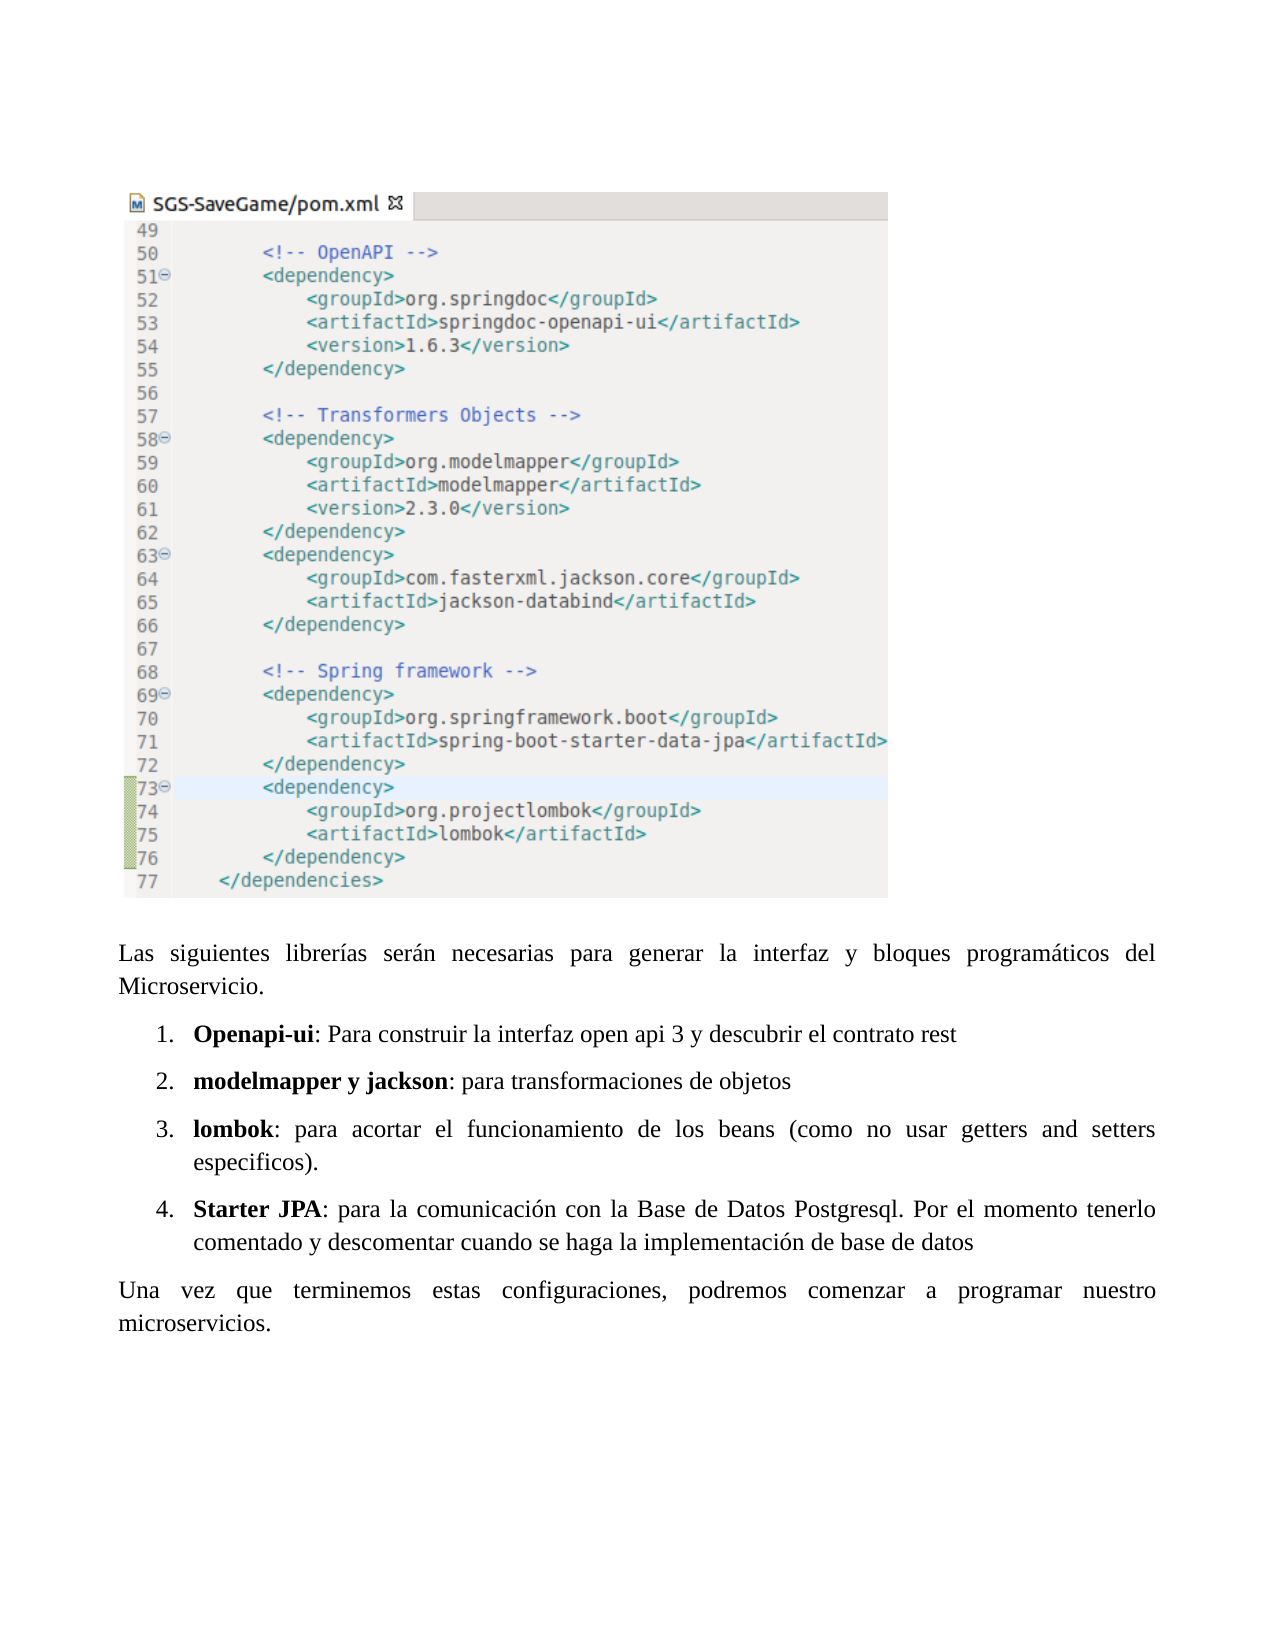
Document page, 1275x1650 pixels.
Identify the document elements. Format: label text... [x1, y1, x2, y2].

text Una vez que terminemos estas configuraciones, podremos comenzar a programar nuestro microservicios. [118, 1275, 1157, 1337]
text Las siguientes librerías serán necesarias para generar la interfaz y bloques programáticos del Microservicio. [118, 938, 1157, 1000]
list Openapi-ui: Para construir la interfaz open api 3 y descubrir el contrato rest [156, 1019, 1157, 1047]
list Starter JPA: para la comunicación con la Base de Datos Postgresql. Por el momento tenerlo comentado y descomentar cuando se haga la implementación de base de datos [156, 1194, 1157, 1256]
picture [123, 192, 888, 898]
list modelmapper y jackson: para transformaciones de objetos [156, 1066, 1157, 1095]
list lombok: para acortar el funcionamiento de los beans (como no usar getters and setters especificos). [156, 1114, 1157, 1176]
